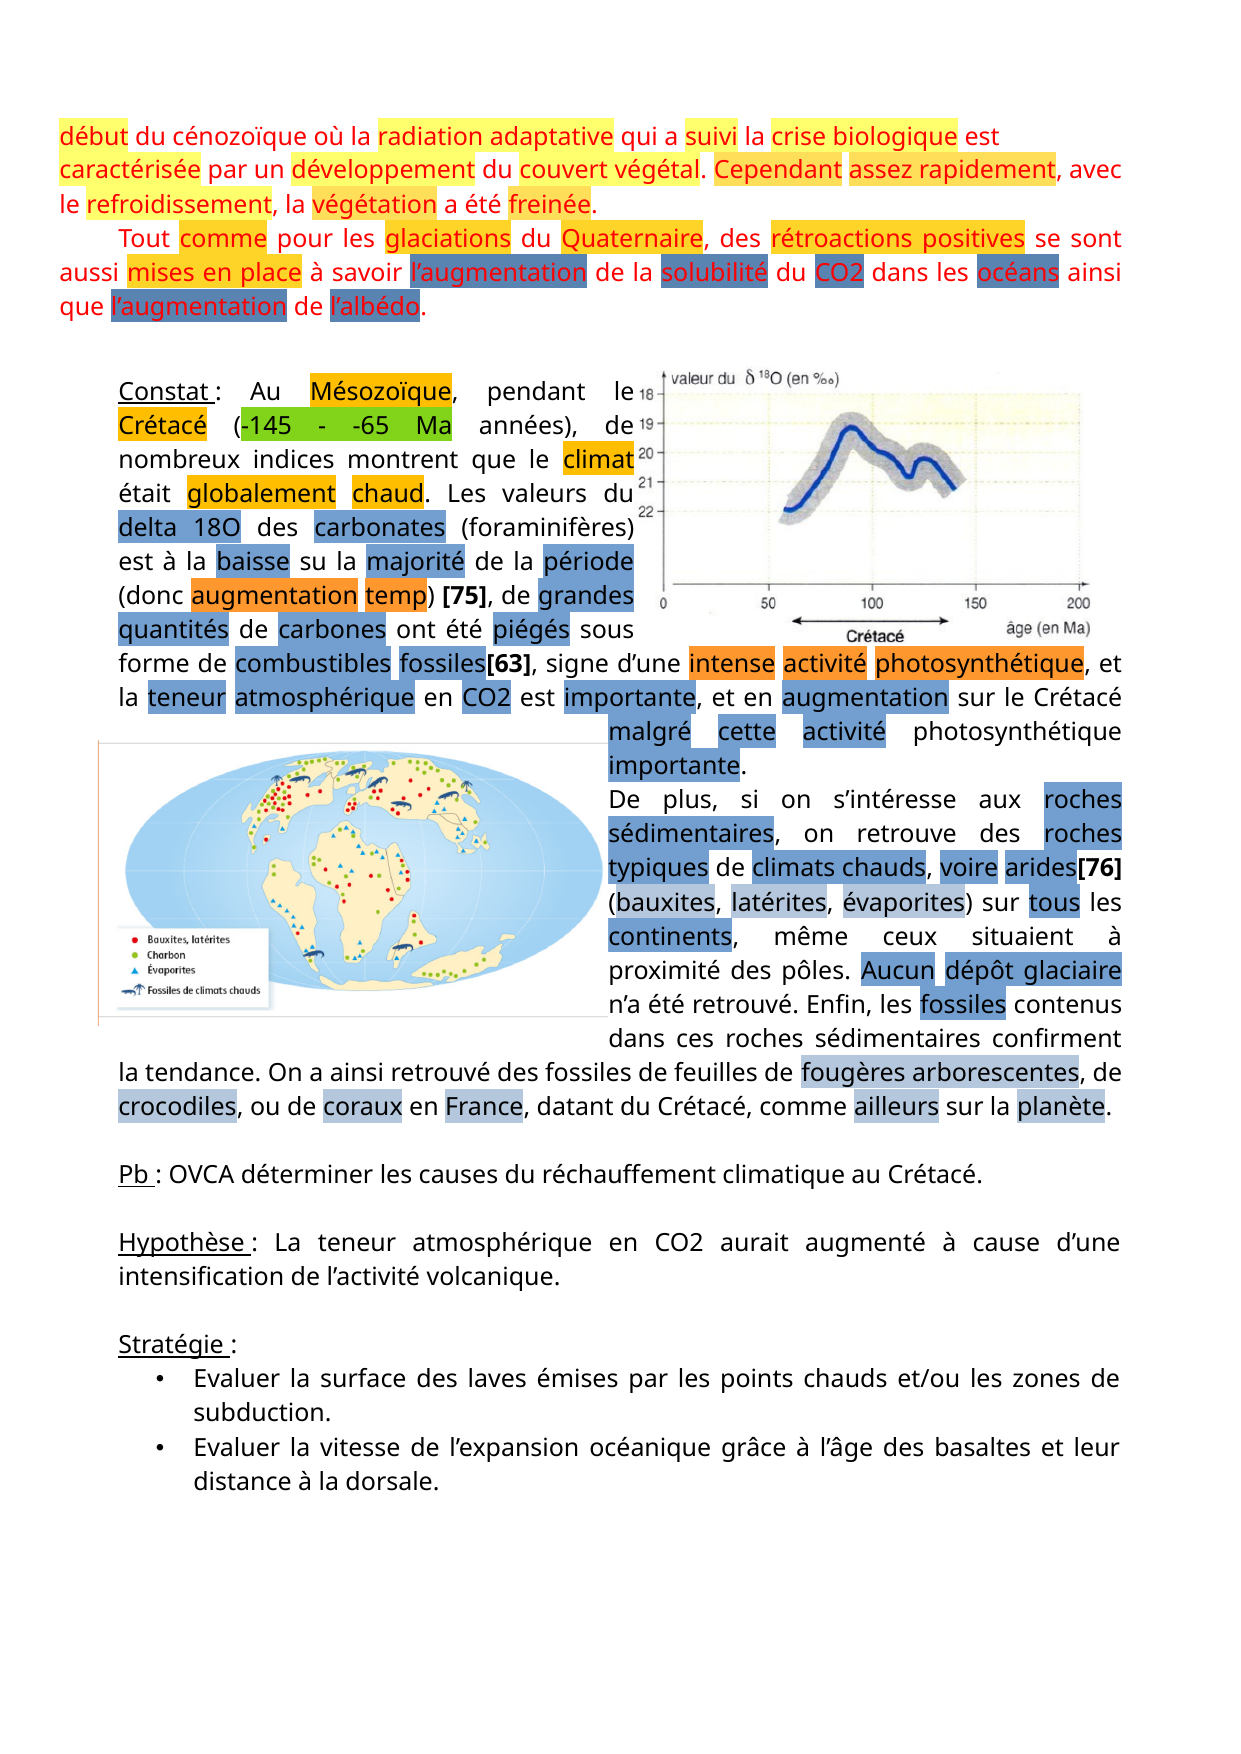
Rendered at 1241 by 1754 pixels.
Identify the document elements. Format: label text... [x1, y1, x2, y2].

text Hypothèse : La teneur atmosphérique en CO2 aurait augmenté à cause d’une intensification de l’activité volcanique. [118, 1225, 1122, 1293]
list Tout comme pour les glaciations du Quaternaire, des rétroactions positives se sont aussi mises en place à savoir l’augmentation de la solubilité du CO2 dans les océans ainsi que l’augmentation de l’albédo. [59, 220, 1122, 322]
text Pb : OVCA déterminer les causes du réchauffement climatique au Crétacé. [118, 1157, 1122, 1191]
list Evaluer la vitesse de l’expansion océanique grâce à l’âge des basaltes et leur distance à la dorsale. [156, 1429, 1122, 1497]
picture [97, 740, 609, 1026]
text De plus, si on s’intéresse aux roches sédimentaires, on retrouve des roches typiques de climats chauds, voire arides[76] (bauxites, latérites, évaporites) sur tous les continents, même ceux situaient à proximité des pôles. Aucun dépôt glaciaire n’a été retrouvé. Enfin, les fossiles contenus dans ces roches sédimentaires confirment la tendance. On a ainsi retrouvé des fossiles de feuilles de fougères arborescentes, de crocodiles, ou de coraux en France, datant du Crétacé, comme ailleurs sur la planète. [118, 782, 1122, 1123]
picture [634, 366, 1094, 644]
list Evaluer la surface des laves émises par les points chauds et/ou les zones de subduction. [156, 1361, 1122, 1429]
text Constat : Au Mésozoïque, pendant le Crétacé (-145 - -65 Ma années), de nombreux indices montrent que le climat était globalement chaud. Les valeurs du delta 18O des carbonates (foraminifères) est à la baisse su la majorité de la période (donc augmentation temp) [75], de grandes quantités de carbones ont été piégés sous forme de combustibles fossiles[63], signe d’une intense activité photosynthétique, et la teneur atmosphérique en CO2 est importante, et en augmentation sur le Crétacé malgré cette activité photosynthétique importante. [118, 373, 1122, 782]
text Stratégie : [118, 1327, 1122, 1361]
list début du cénozoïque où la radiation adaptative qui a suivi la crise biologique est caractérisée par un développement du couvert végétal. Cependant assez rapidement, avec le refroidissement, la végétation a été freinée. [59, 118, 1122, 220]
